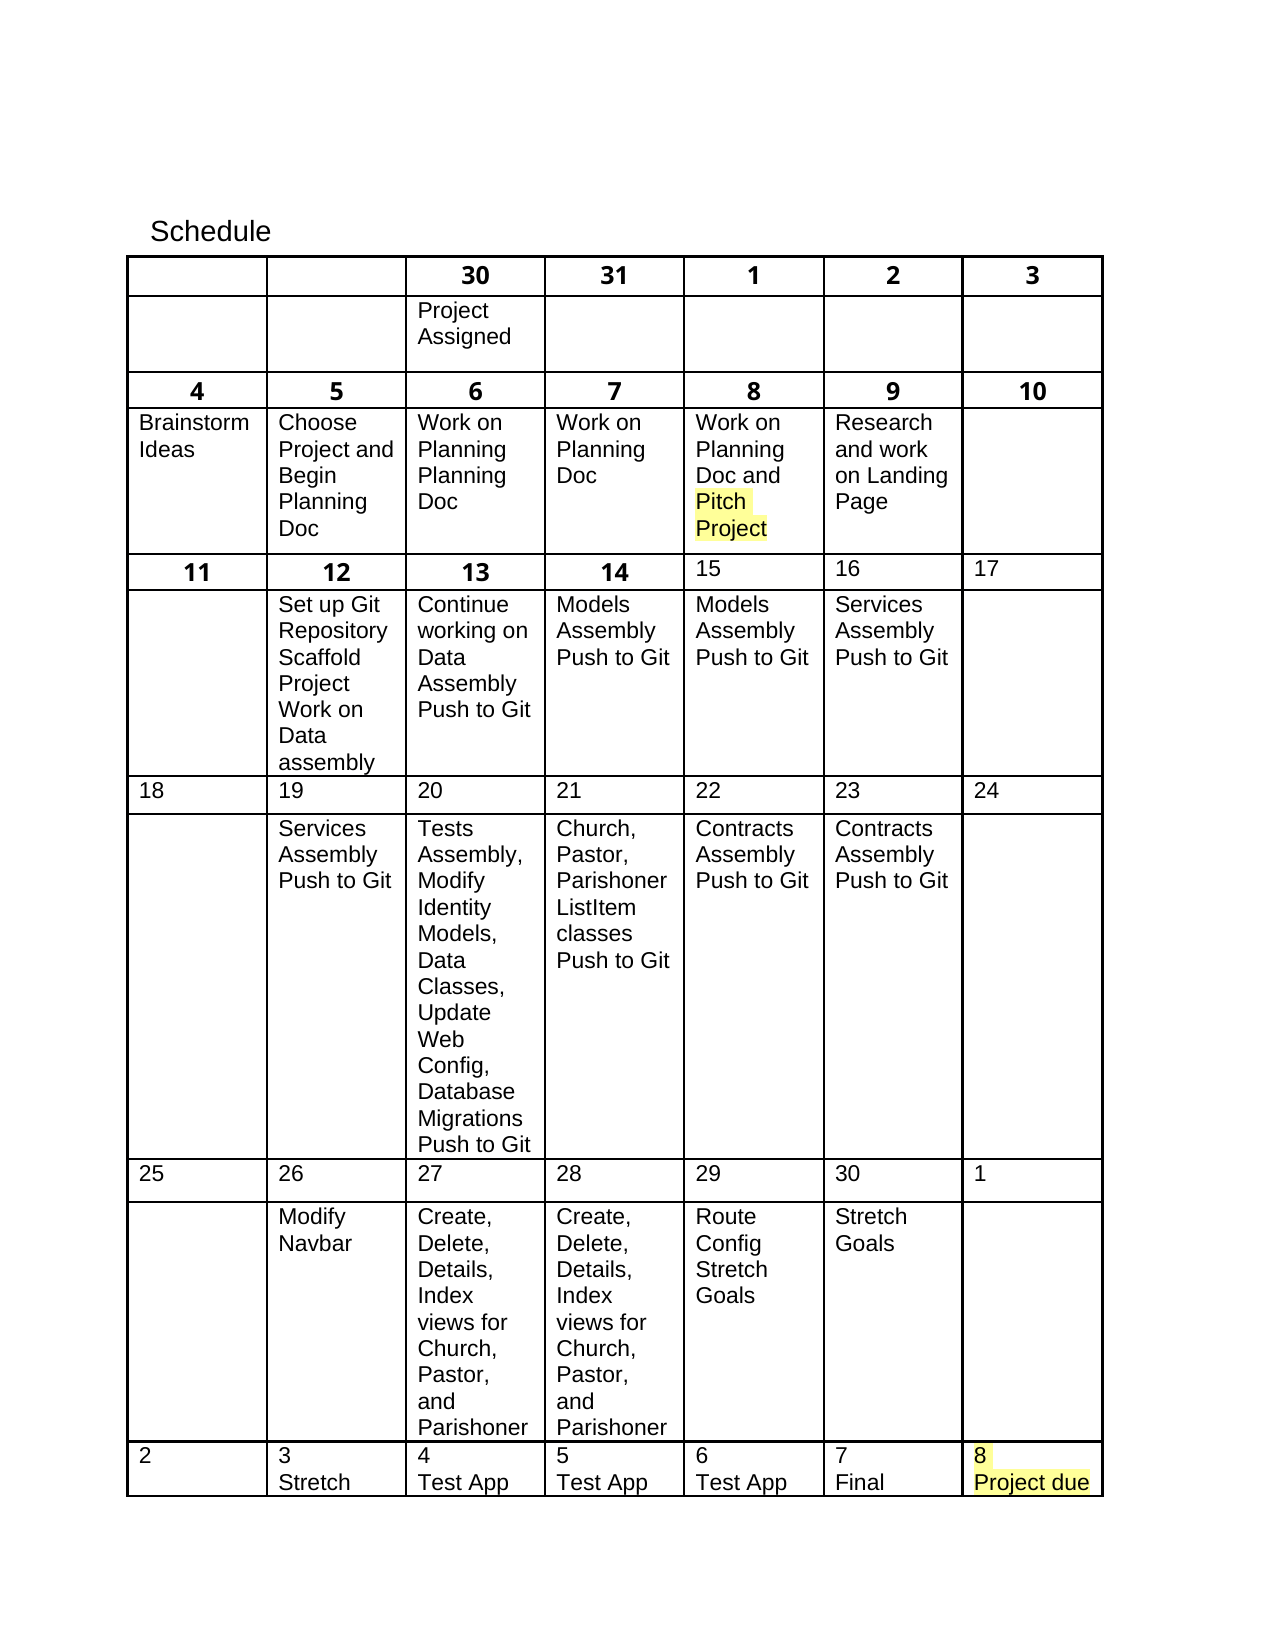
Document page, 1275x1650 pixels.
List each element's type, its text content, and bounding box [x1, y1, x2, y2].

table_cell Create, Delete, Details, Index views for Church, Pastor, and Parishoner [407, 1203, 417, 1440]
table_cell 5 [395, 373, 405, 407]
table_cell [546, 297, 683, 371]
table_cell [129, 297, 266, 371]
table_cell Contracts Assembly Push to Git [685, 815, 823, 1157]
table_cell 21 [546, 777, 683, 813]
table_cell 12 [395, 555, 405, 589]
table_cell Brainstorm Ideas [129, 409, 266, 552]
table_cell Choose Project and Begin Planning Doc [268, 409, 405, 552]
table_cell 19 [268, 777, 405, 813]
table_header 2 [825, 258, 961, 294]
table_cell 11 [129, 555, 139, 589]
table_cell Set up Git Repository Scaffold Project Work on Data assembly [395, 591, 405, 775]
table_header [129, 258, 266, 294]
table_cell 2 [129, 1443, 266, 1495]
table_cell 6 [407, 373, 417, 407]
table_cell Create, Delete, Details, Index views for Church, Pastor, and Parishoner [546, 1203, 556, 1440]
table_cell 1 [964, 1160, 1101, 1201]
subtitle Schedule [150, 213, 1125, 247]
table_cell Models Assembly Push to Git [685, 591, 823, 775]
table_header 30 [407, 258, 544, 294]
table_cell 30 [825, 1160, 961, 1201]
table_cell Tests Assembly, Modify Identity Models, Data Classes, Update Web Config, Database Migrations Push to Git [534, 815, 544, 1157]
table_cell Contracts Assembly Push to Git [825, 815, 961, 1157]
table_cell 10 [1091, 373, 1101, 407]
table_cell Project Assigned [407, 297, 544, 371]
table_cell [129, 591, 266, 775]
table_cell 13 [534, 555, 544, 589]
table_cell Stretch Goals [825, 1203, 961, 1440]
table_cell [964, 815, 1101, 1157]
table_cell 8 Project due at 9:00 AM [964, 1443, 974, 1495]
table_header 1 [685, 258, 823, 294]
table_cell Research and work on Landing Page [825, 409, 961, 552]
table_cell Continue working on Data Assembly Push to Git [407, 591, 544, 775]
table_header 3 [964, 258, 1101, 294]
table_cell 14 [673, 555, 683, 589]
table_cell 26 [268, 1160, 405, 1201]
table_cell [964, 409, 1101, 552]
table_cell 22 [685, 777, 823, 813]
table_cell Church, Pastor, Parishoner ListItem classes Push to Git [546, 815, 683, 1157]
table_cell Create, Delete, Details, Index views for Church, Pastor, and Parishoner [534, 1203, 544, 1440]
table_cell 28 [546, 1160, 683, 1201]
table_cell Services Assembly Push to Git [268, 815, 405, 1157]
table_cell 3 Stretch Goals [395, 1443, 405, 1495]
table_cell Set up Git Repository Scaffold Project Work on Data assembly [268, 591, 278, 775]
table_header 31 [546, 258, 683, 294]
table_cell [964, 591, 1101, 775]
table_cell 18 [129, 777, 266, 813]
table_cell 8 Project due at 9:00 AM [1091, 1443, 1101, 1495]
table_cell Work on Planning Doc and Pitch Project [685, 409, 823, 552]
table_cell 7 [546, 373, 556, 407]
table_cell 7 Final Touches Add Readme [825, 1443, 835, 1495]
table_cell 20 [407, 777, 544, 813]
table_cell [964, 1203, 1101, 1440]
table_cell 24 [964, 777, 1101, 813]
table_cell Create, Delete, Details, Index views for Church, Pastor, and Parishoner [673, 1203, 683, 1440]
table_cell 4 [129, 373, 139, 407]
table_cell 8 [685, 373, 695, 407]
table_cell 23 [825, 777, 961, 813]
table_cell 10 [964, 373, 974, 407]
table_header [268, 258, 405, 294]
table_cell 12 [268, 555, 278, 589]
table_cell 17 [964, 555, 1101, 589]
table_cell [268, 297, 405, 371]
table_cell [685, 297, 823, 371]
table_cell [129, 1203, 266, 1440]
table_cell 7 [673, 373, 683, 407]
table_cell 3 Stretch Goals [268, 1443, 278, 1495]
table_cell Models Assembly Push to Git [546, 591, 683, 775]
table_cell Route Config Stretch Goals [685, 1203, 823, 1440]
table_cell 25 [129, 1160, 266, 1201]
table_cell [129, 815, 266, 1157]
table_cell 11 [256, 555, 266, 589]
table_cell 9 [825, 373, 835, 407]
table_cell 16 [825, 555, 961, 589]
table_cell 4 [256, 373, 266, 407]
table_cell Services Assembly Push to Git [825, 591, 961, 775]
table_cell 13 [407, 555, 417, 589]
table_cell 9 [951, 373, 961, 407]
table_cell Work on Planning Planning Doc [407, 409, 544, 552]
table_cell 5 [268, 373, 278, 407]
table_cell 15 [685, 555, 823, 589]
table_cell 8 [812, 373, 823, 407]
table_cell Modify Navbar [268, 1203, 405, 1440]
table_cell 6 [534, 373, 544, 407]
table_cell [825, 297, 961, 371]
table_cell Tests Assembly, Modify Identity Models, Data Classes, Update Web Config, Database Migrations Push to Git [407, 815, 417, 1157]
table_cell Work on Planning Doc [546, 409, 683, 552]
table_cell 14 [546, 555, 556, 589]
table_cell 27 [407, 1160, 544, 1201]
table_cell 29 [685, 1160, 823, 1201]
table_cell [964, 297, 1101, 371]
table_cell 7 Final Touches Add Readme [951, 1443, 961, 1495]
